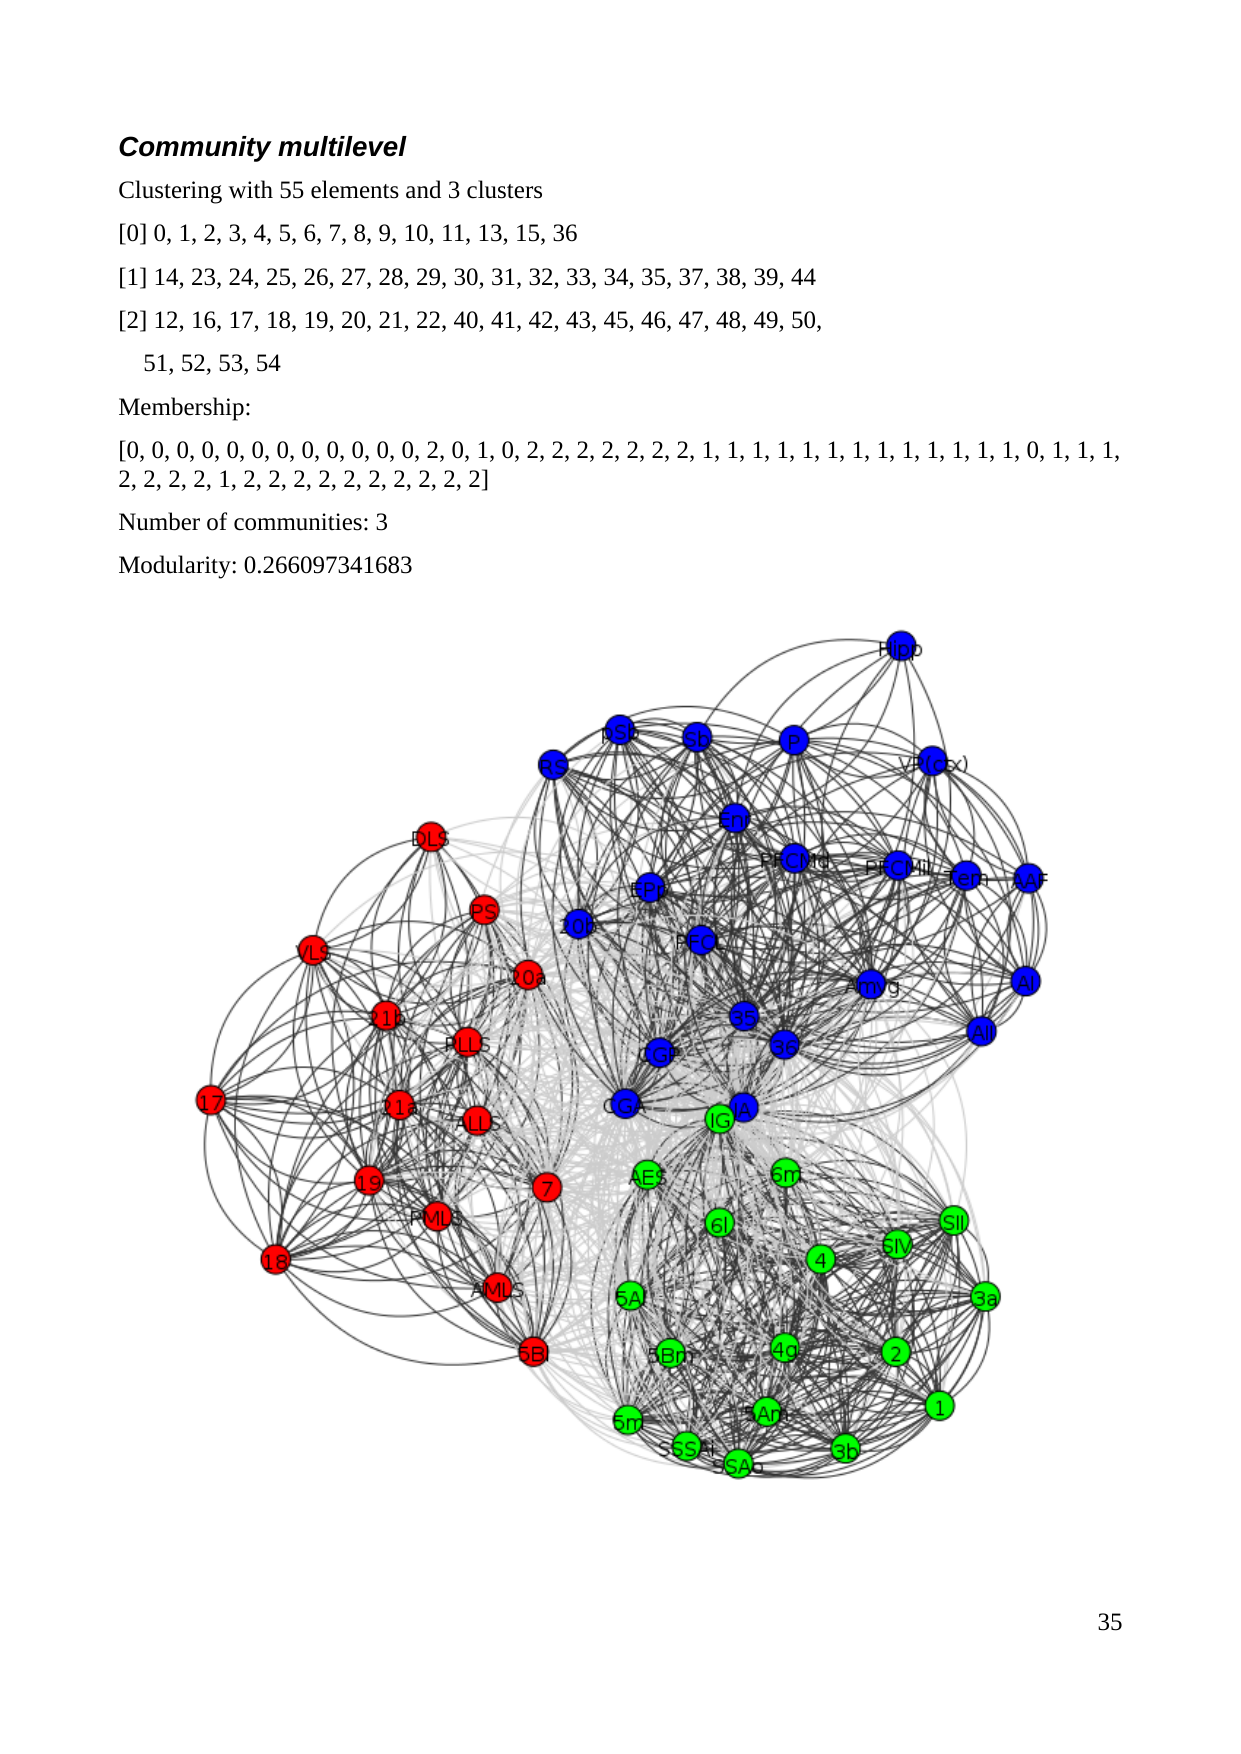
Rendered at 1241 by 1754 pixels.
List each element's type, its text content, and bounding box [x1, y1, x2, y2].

text Membership: [118, 392, 1122, 420]
text 51, 52, 53, 54 [118, 348, 1122, 377]
text Clustering with 55 elements and 3 clusters [118, 175, 1122, 204]
text [0] 0, 1, 2, 3, 4, 5, 6, 7, 8, 9, 10, 11, 13, 15, 36 [118, 218, 1122, 247]
text Modularity: 0.266097341683 [118, 550, 1122, 579]
picture [182, 617, 1058, 1493]
subtitle Community multilevel [118, 131, 1122, 162]
text Number of communities: 3 [118, 507, 1122, 536]
text [1] 14, 23, 24, 25, 26, 27, 28, 29, 30, 31, 32, 33, 34, 35, 37, 38, 39, 44 [118, 262, 1122, 290]
text [0, 0, 0, 0, 0, 0, 0, 0, 0, 0, 0, 0, 2, 0, 1, 0, 2, 2, 2, 2, 2, 2, 2, 1, 1, 1, 1, 1, 1, 1, 1, 1, 1, 1, 1, 1, 0, 1, 1, 1, 2, 2, 2, 2, 1, 2, 2, 2, 2, 2, 2, 2, 2, 2, 2] [118, 435, 1122, 492]
text [2] 12, 16, 17, 18, 19, 20, 21, 22, 40, 41, 42, 43, 45, 46, 47, 48, 49, 50, [118, 305, 1122, 334]
